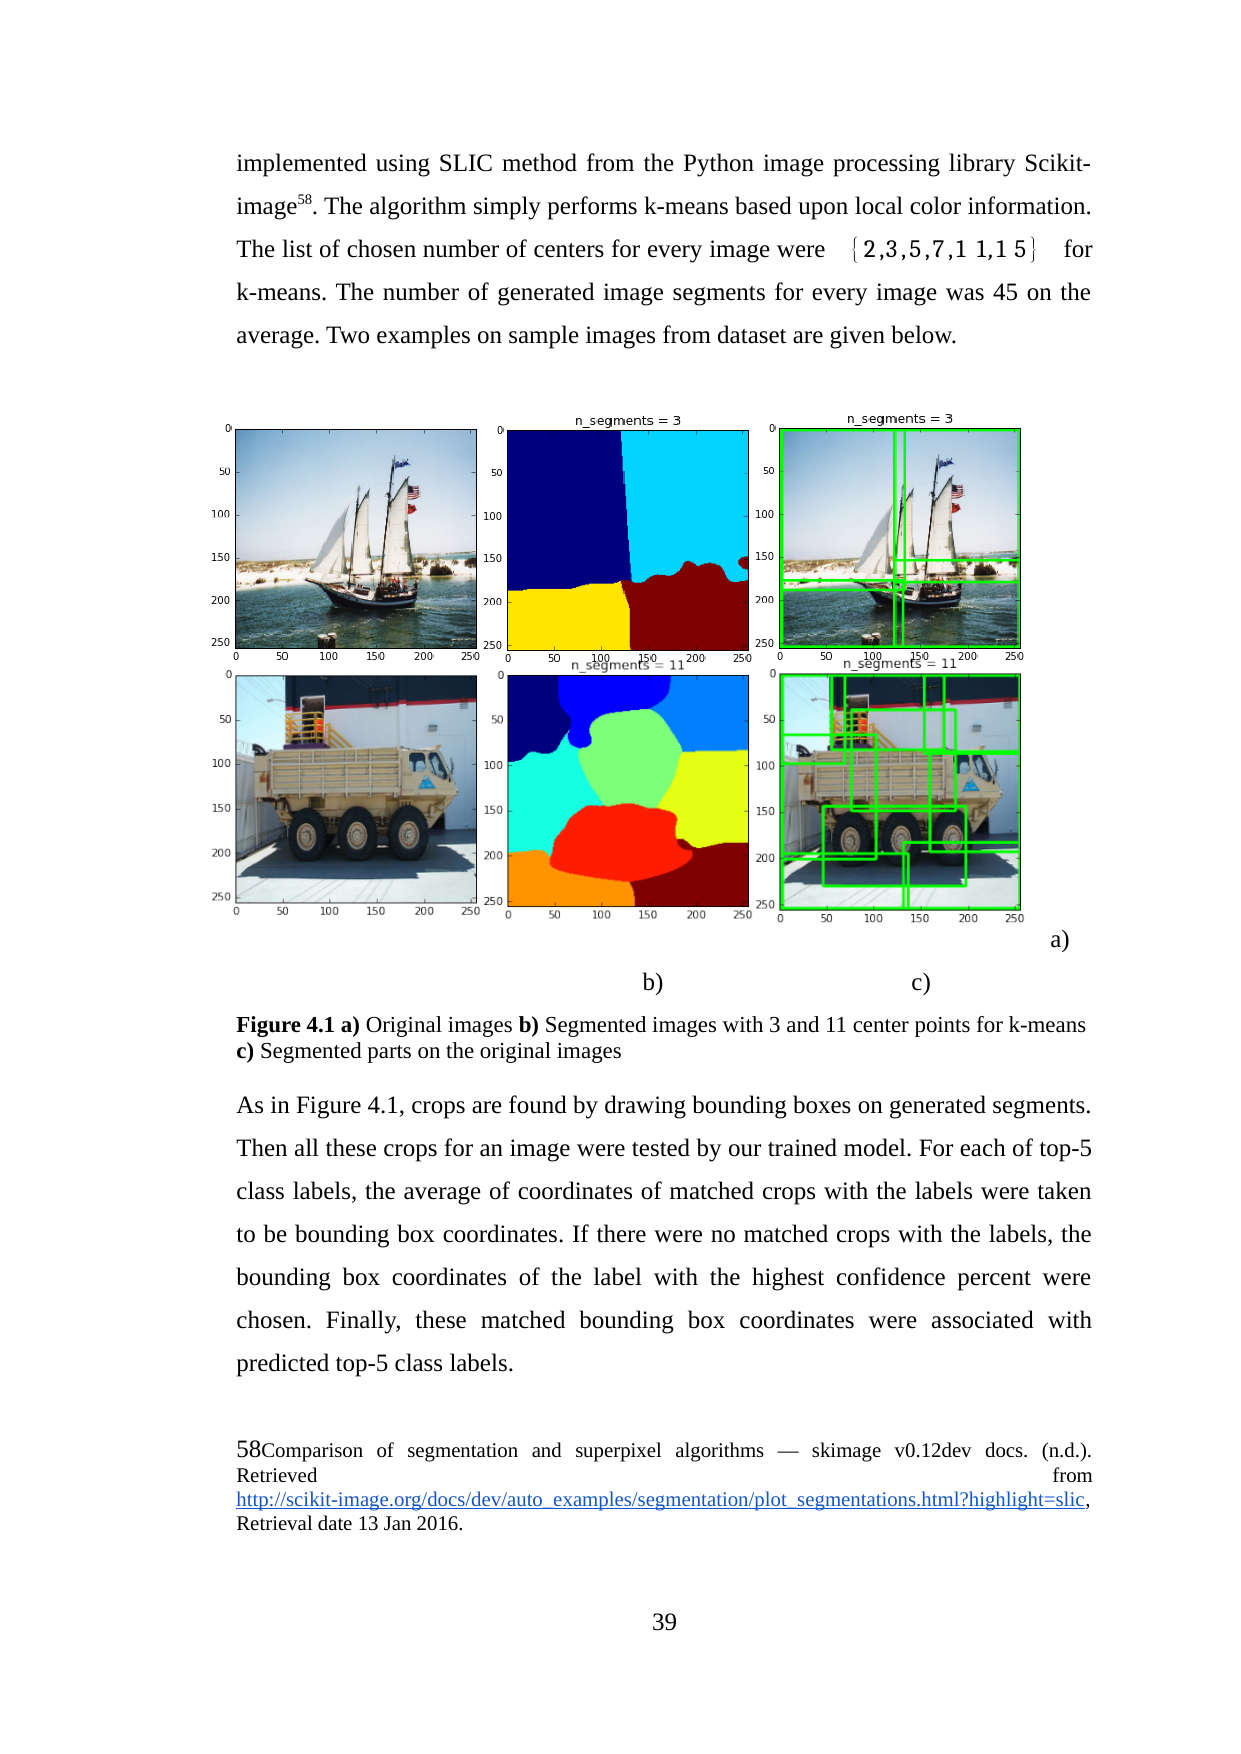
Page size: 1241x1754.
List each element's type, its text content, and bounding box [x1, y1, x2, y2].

text Comparison of segmentation and superpixel algorithms — skimage v0.12dev docs. (n.d.). Retrieved from http://scikit-image.org/docs/dev/auto_examples/segmentation/plot_segmentations.html?highlight=slic, Retrieval date 13 Jan 2016. [236, 1434, 1093, 1535]
text Up to now, we only discussed and shared the results about classification task. The second leg of the competition is localization actually. We separated the localization part from the training process. We actually just applied some traditional image processing algorithms on the images. The technique is an image segmentation method called Simple Linear Iterative Clustering (SLIC). This method was implemented using SLIC method from the Python image processing library Scikit-image. The algorithm simply performs k-means based upon local color information. The list of chosen number of centers for every image were for k-means. The number of generated image segments for every image was 45 on the average. Two examples on sample images from dataset are given below. [236, 148, 1093, 349]
text a) b) c) [386, 924, 1093, 996]
text c) Segmented parts on the original images [236, 1037, 1093, 1063]
text Figure 4.1 a) Original images b) Segmented images with 3 and 11 center points for k-means [236, 1011, 1093, 1037]
text As in Figure 4.1, crops are found by drawing bounding boxes on generated segments. Then all these crops for an image were tested by our trained model. For each of top-5 class labels, the average of coordinates of matched crops with the labels were taken to be bounding box coordinates. If there were no matched crops with the labels, the bounding box coordinates of the label with the highest confidence percent were chosen. Finally, these matched bounding box coordinates were associated with predicted top-5 class labels. [236, 1090, 1093, 1377]
picture [205, 406, 1032, 932]
